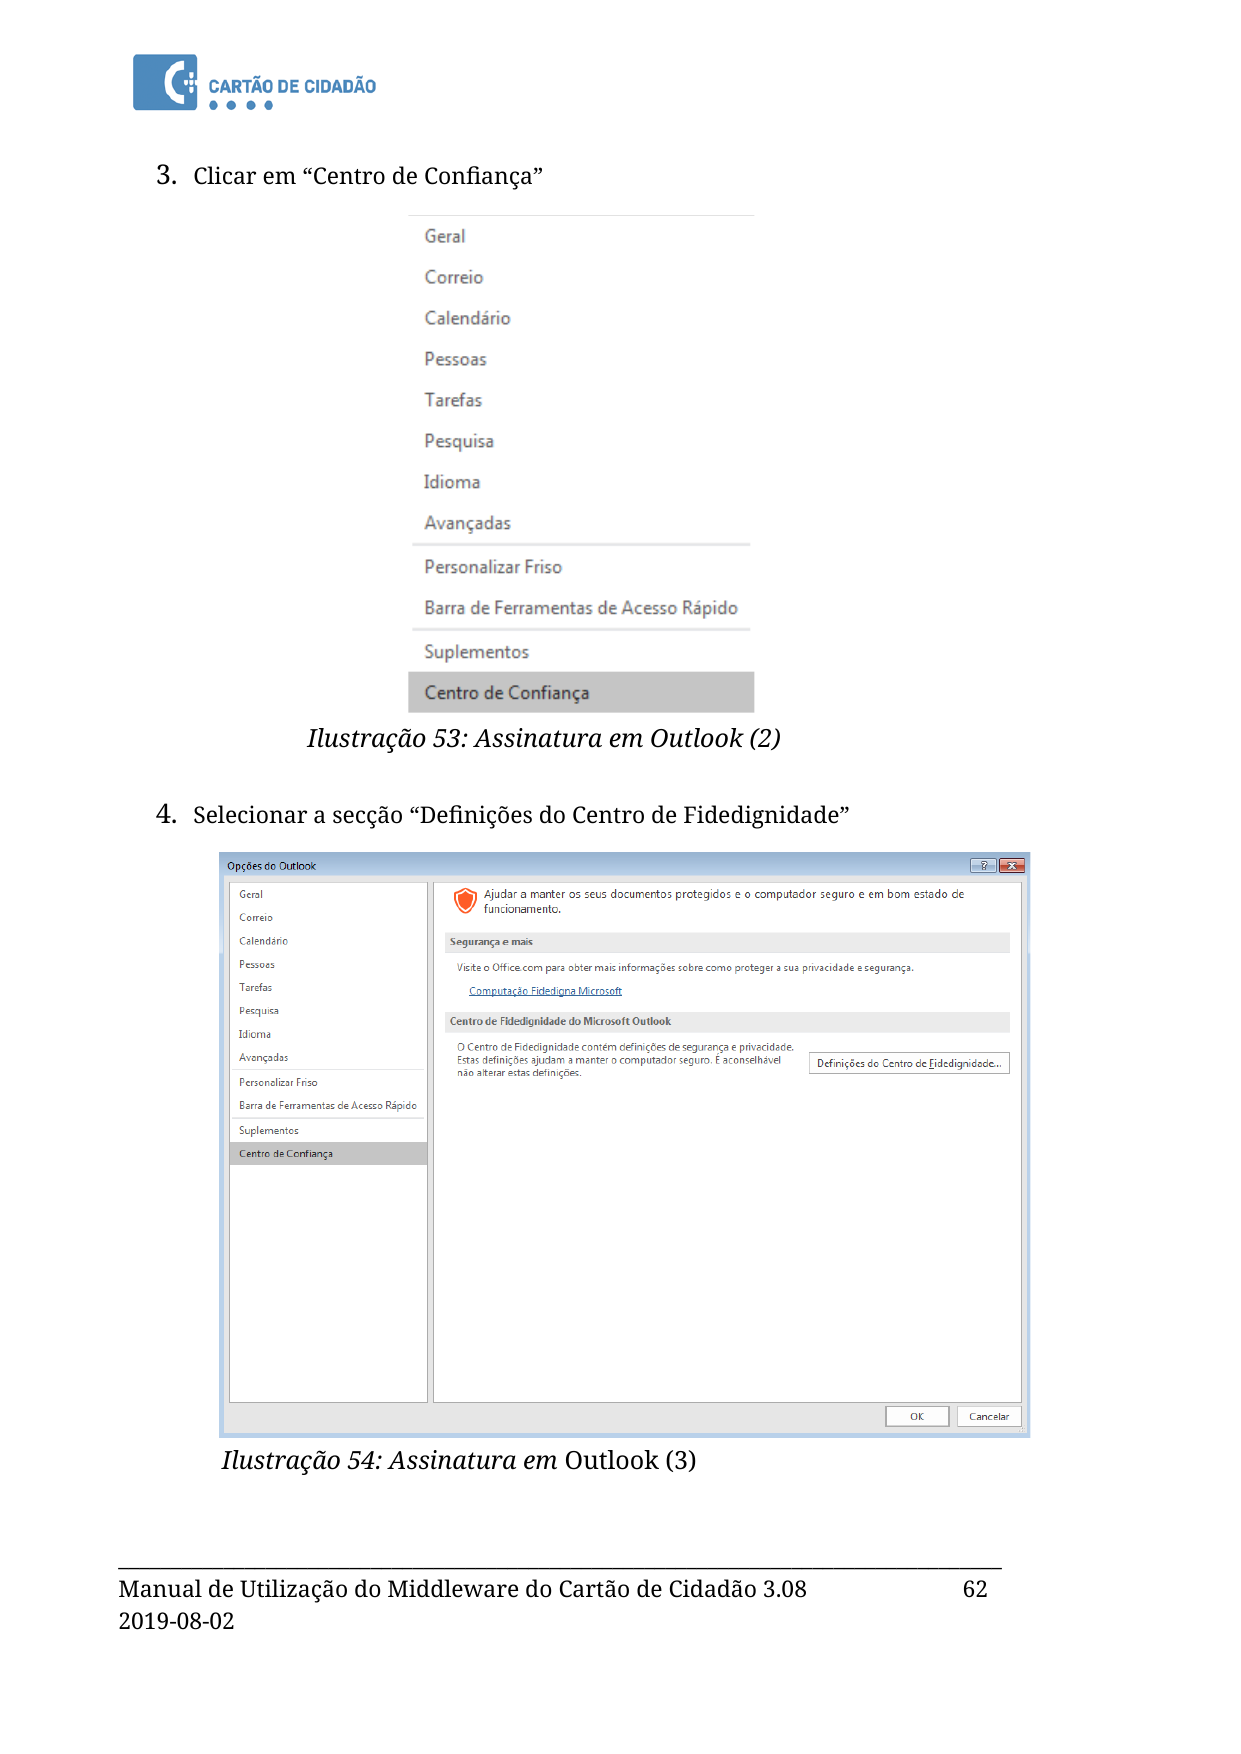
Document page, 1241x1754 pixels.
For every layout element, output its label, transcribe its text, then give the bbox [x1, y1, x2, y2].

list [222, 847, 1031, 852]
list Ilustração 54: Assinatura em Outlook (3) [222, 1438, 1031, 1476]
list Clicar em “Centro de Confiança” [156, 155, 1122, 192]
picture [408, 215, 755, 716]
list Selecionar a secção “Definições do Centro de Fidedignidade” [156, 210, 1122, 831]
list Ilustração 53: Assinatura em Outlook (2) [307, 215, 840, 754]
list [307, 202, 840, 215]
list [307, 754, 840, 769]
picture [130, 47, 423, 118]
picture [219, 852, 1031, 1438]
